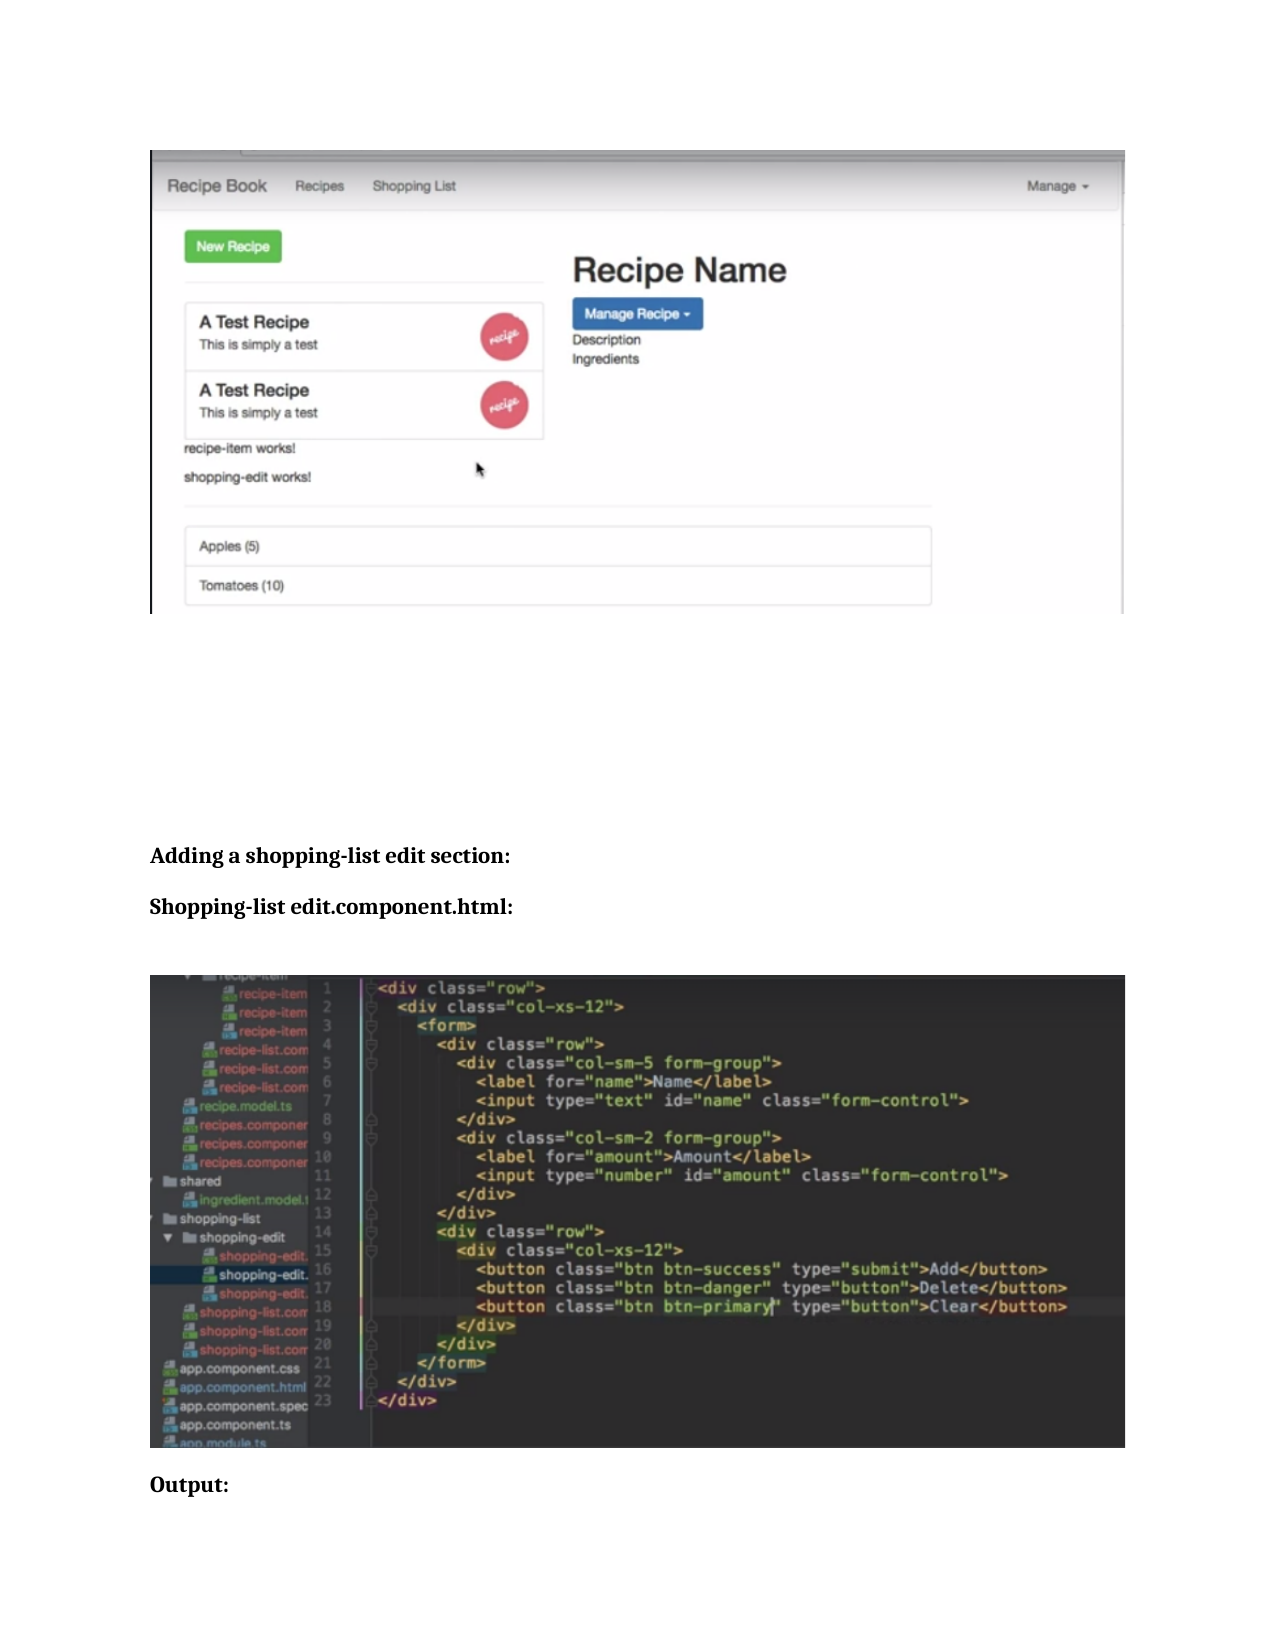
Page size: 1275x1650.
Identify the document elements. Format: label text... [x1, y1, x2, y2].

picture [150, 975, 1125, 1448]
subtitle Output: [150, 1472, 1125, 1499]
picture [150, 150, 1125, 614]
subtitle Adding a shopping-list edit section: [150, 843, 1125, 869]
subtitle Shopping-list edit.component.html: [150, 894, 1125, 921]
